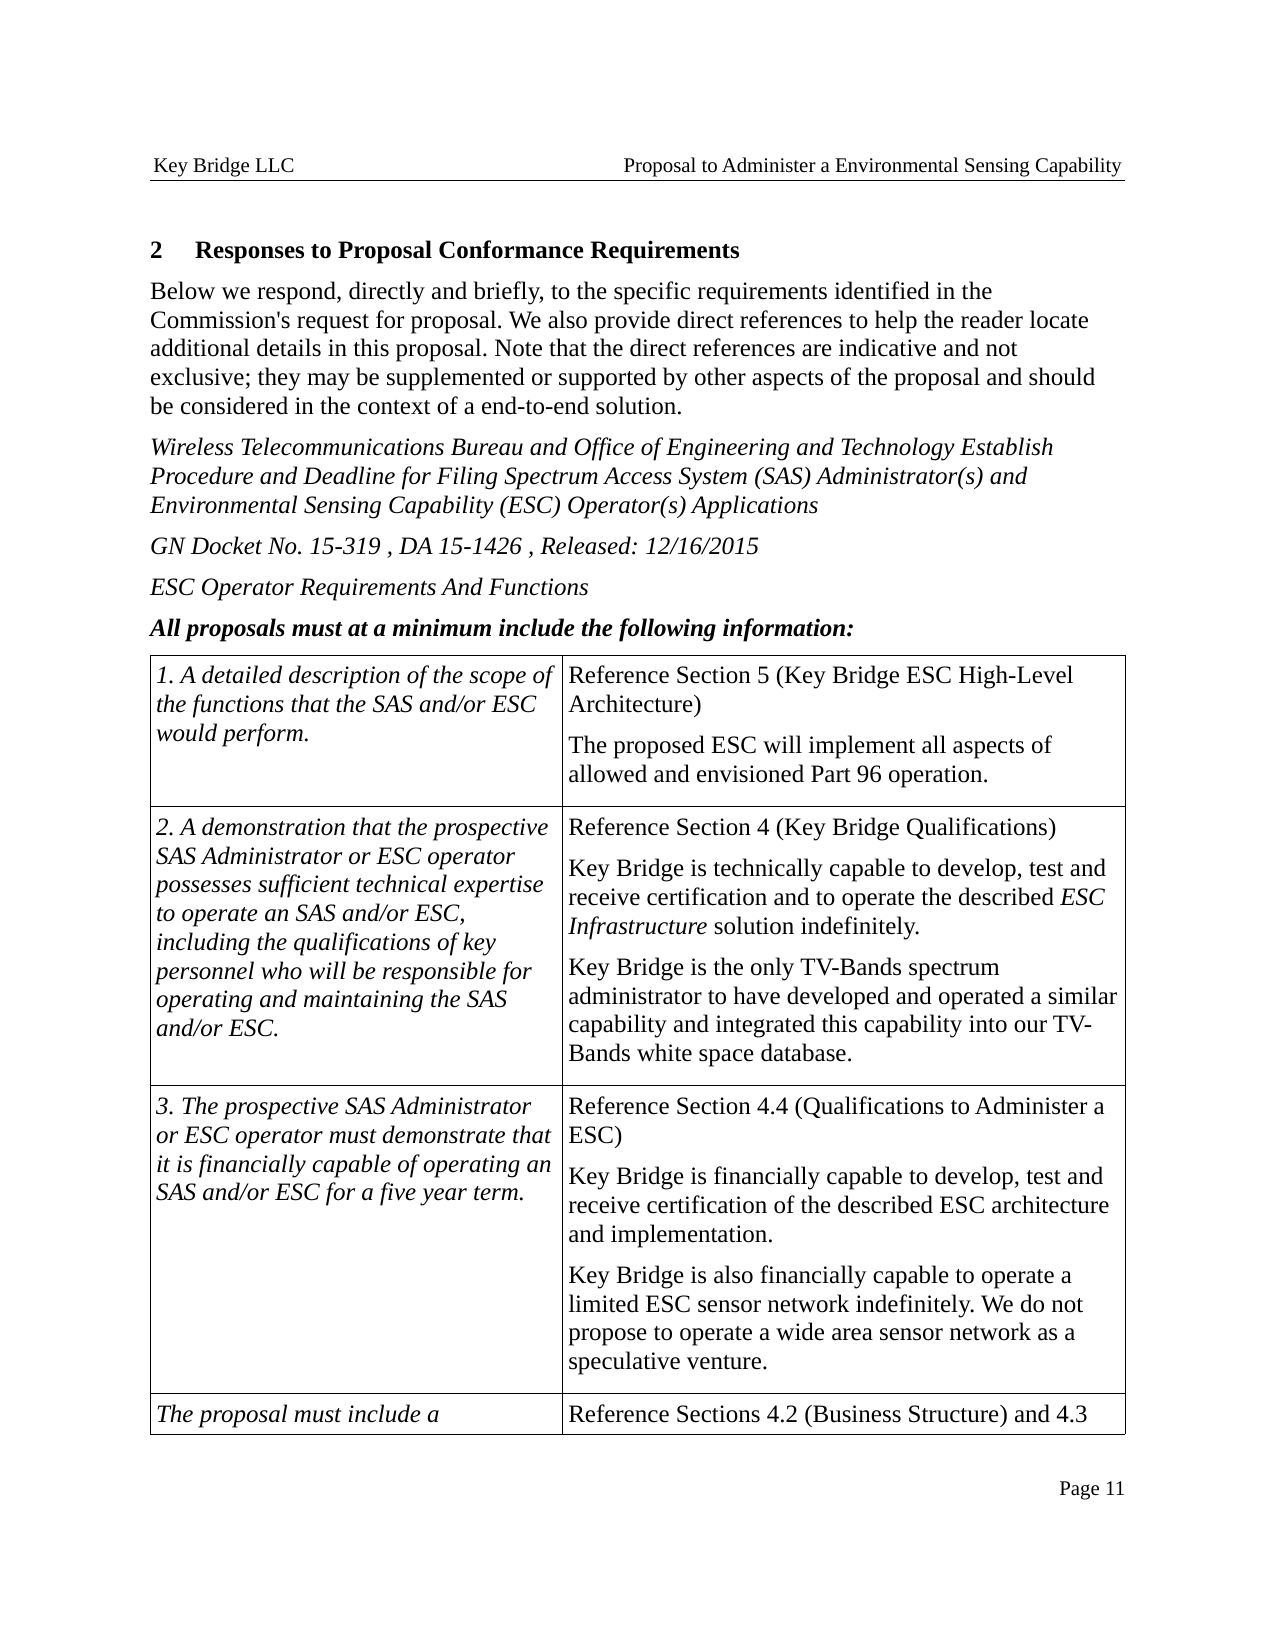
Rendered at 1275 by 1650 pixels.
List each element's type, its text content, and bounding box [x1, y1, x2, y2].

text Below we respond, directly and briefly, to the specific requirements identified in the Commission's request for proposal. We also provide direct references to help the reader locate additional details in this proposal. Note that the direct references are indicative and not exclusive; they may be supplemented or supported by other aspects of the proposal and should be considered in the context of a end-to-end solution. [150, 276, 1125, 420]
text ESC Operator Requirements And Functions [150, 572, 1125, 601]
table_header Reference Section 5 (Key Bridge ESC High-Level Architecture) The proposed ESC will implement all aspects of allowed and envisioned Part 96 operation. [563, 656, 1125, 806]
table_cell Reference Sections 4.2 (Business Structure) and 4.3 [563, 1394, 1125, 1433]
subtitle Responses to Proposal Conformance Requirements [150, 235, 1125, 263]
table_cell Reference Section 4 (Key Bridge Qualifications) Key Bridge is technically capable to develop, test and receive certification and to operate the described ESC Infrastructure solution indefinitely. Key Bridge is the only TV-Bands spectrum administrator to have developed and operated a similar capability and integrated this capability into our TV-Bands white space database. [563, 807, 1125, 1085]
table_header 1. A detailed description of the scope of the functions that the SAS and/or ESC would perform. [151, 656, 562, 806]
text All proposals must at a minimum include the following information: [150, 613, 1125, 642]
table_cell 3. The prospective SAS Administrator or ESC operator must demonstrate that it is financially capable of operating an SAS and/or ESC for a five year term. [151, 1086, 562, 1393]
text GN Docket No. 15-319 , DA 15-1426 , Released: 12/16/2015 [150, 531, 1125, 560]
table_cell Reference Section 4.4 (Qualifications to Administer a ESC) Key Bridge is financially capable to develop, test and receive certification of the described ESC architecture and implementation. Key Bridge is also financially capable to operate a limited ESC sensor network indefinitely. We do not propose to operate a wide area sensor network as a speculative venture. [563, 1086, 1125, 1393]
text Wireless Telecommunications Bureau and Office of Engineering and Technology Establish Procedure and Deadline for Filing Spectrum Access System (SAS) Administrator(s) and Environmental Sensing Capability (ESC) Operator(s) Applications [150, 432, 1125, 518]
table_cell The proposal must include a [151, 1394, 562, 1433]
table_cell 2. A demonstration that the prospective SAS Administrator or ESC operator possesses sufficient technical expertise to operate an SAS and/or ESC, including the qualifications of key personnel who will be responsible for operating and maintaining the SAS and/or ESC. [151, 807, 562, 1085]
